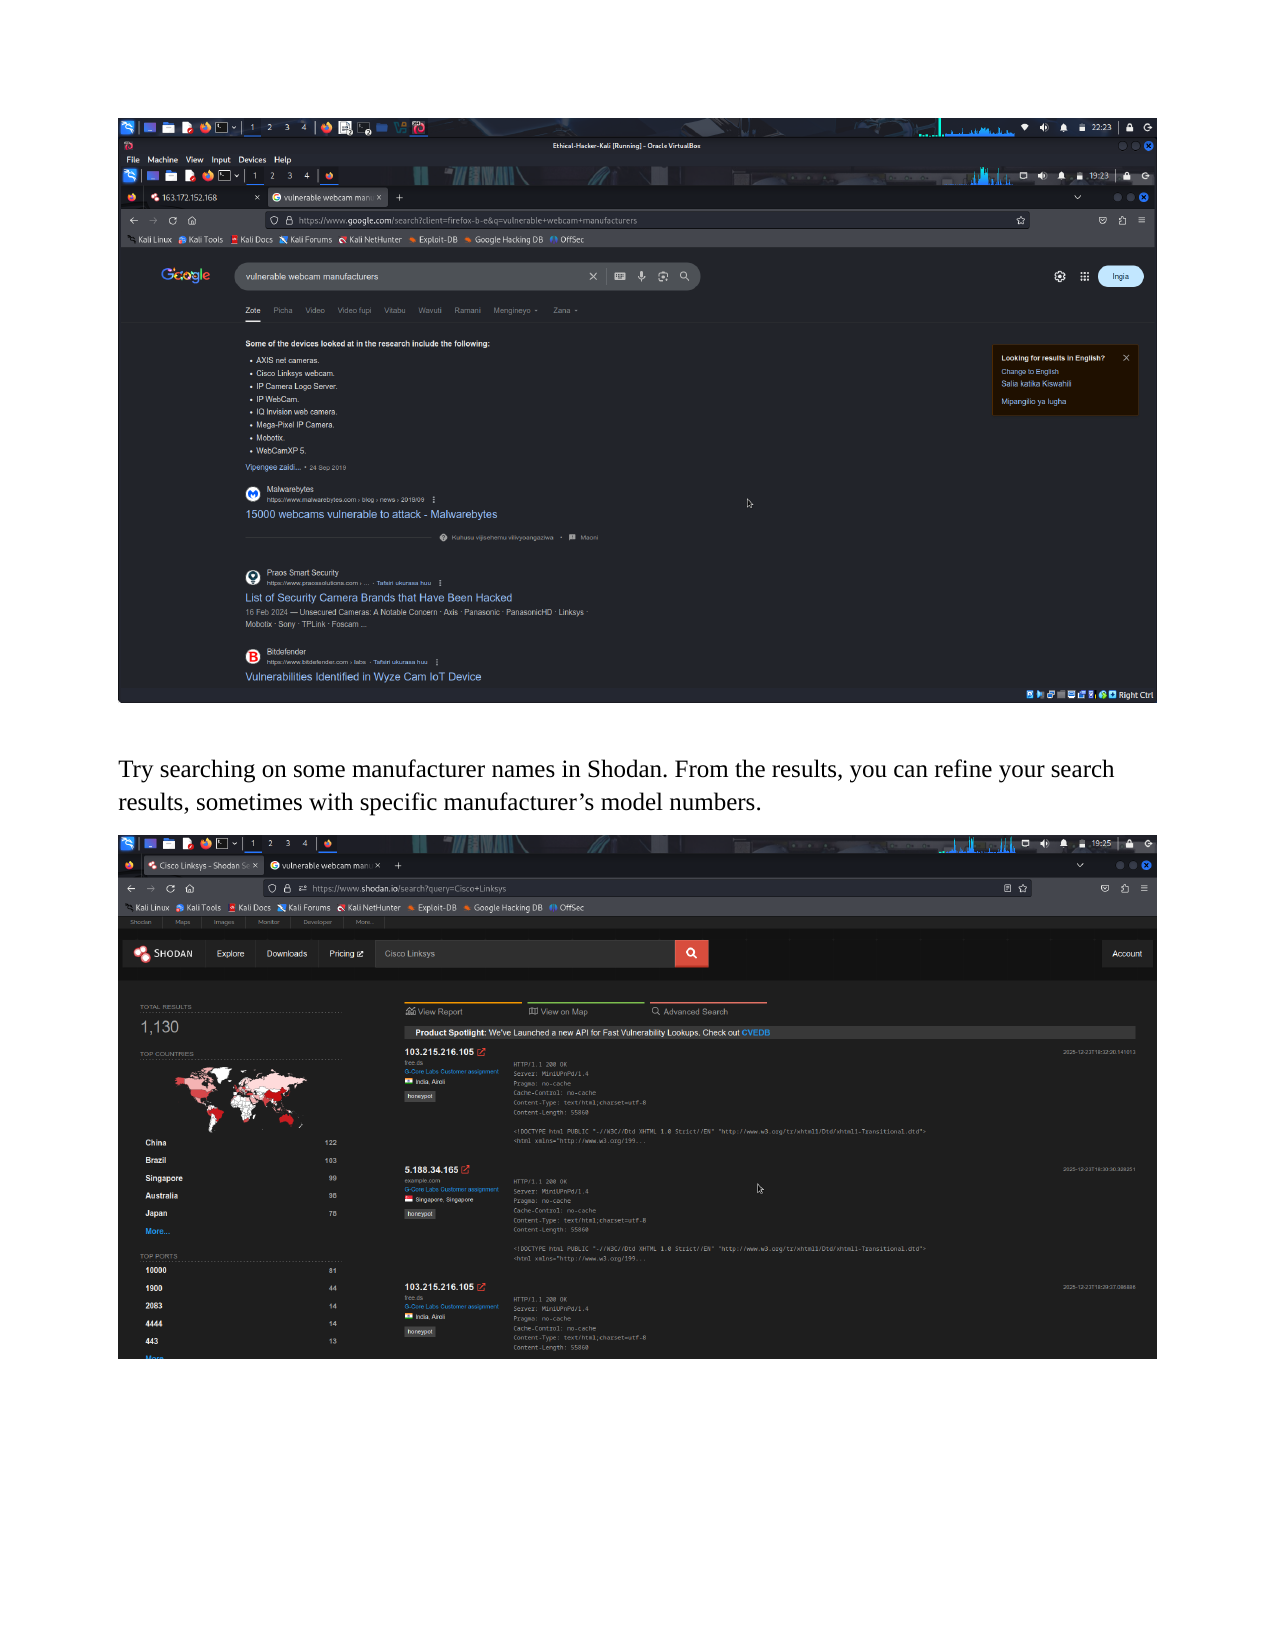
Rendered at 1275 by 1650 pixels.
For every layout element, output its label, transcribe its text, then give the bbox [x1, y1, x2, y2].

text Try searching on some manufacturer names in Shodan. From the results, you can refine your search results, sometimes with specific manufacturer’s model numbers. [118, 754, 1157, 816]
picture [118, 835, 1157, 1359]
picture [118, 118, 1157, 703]
